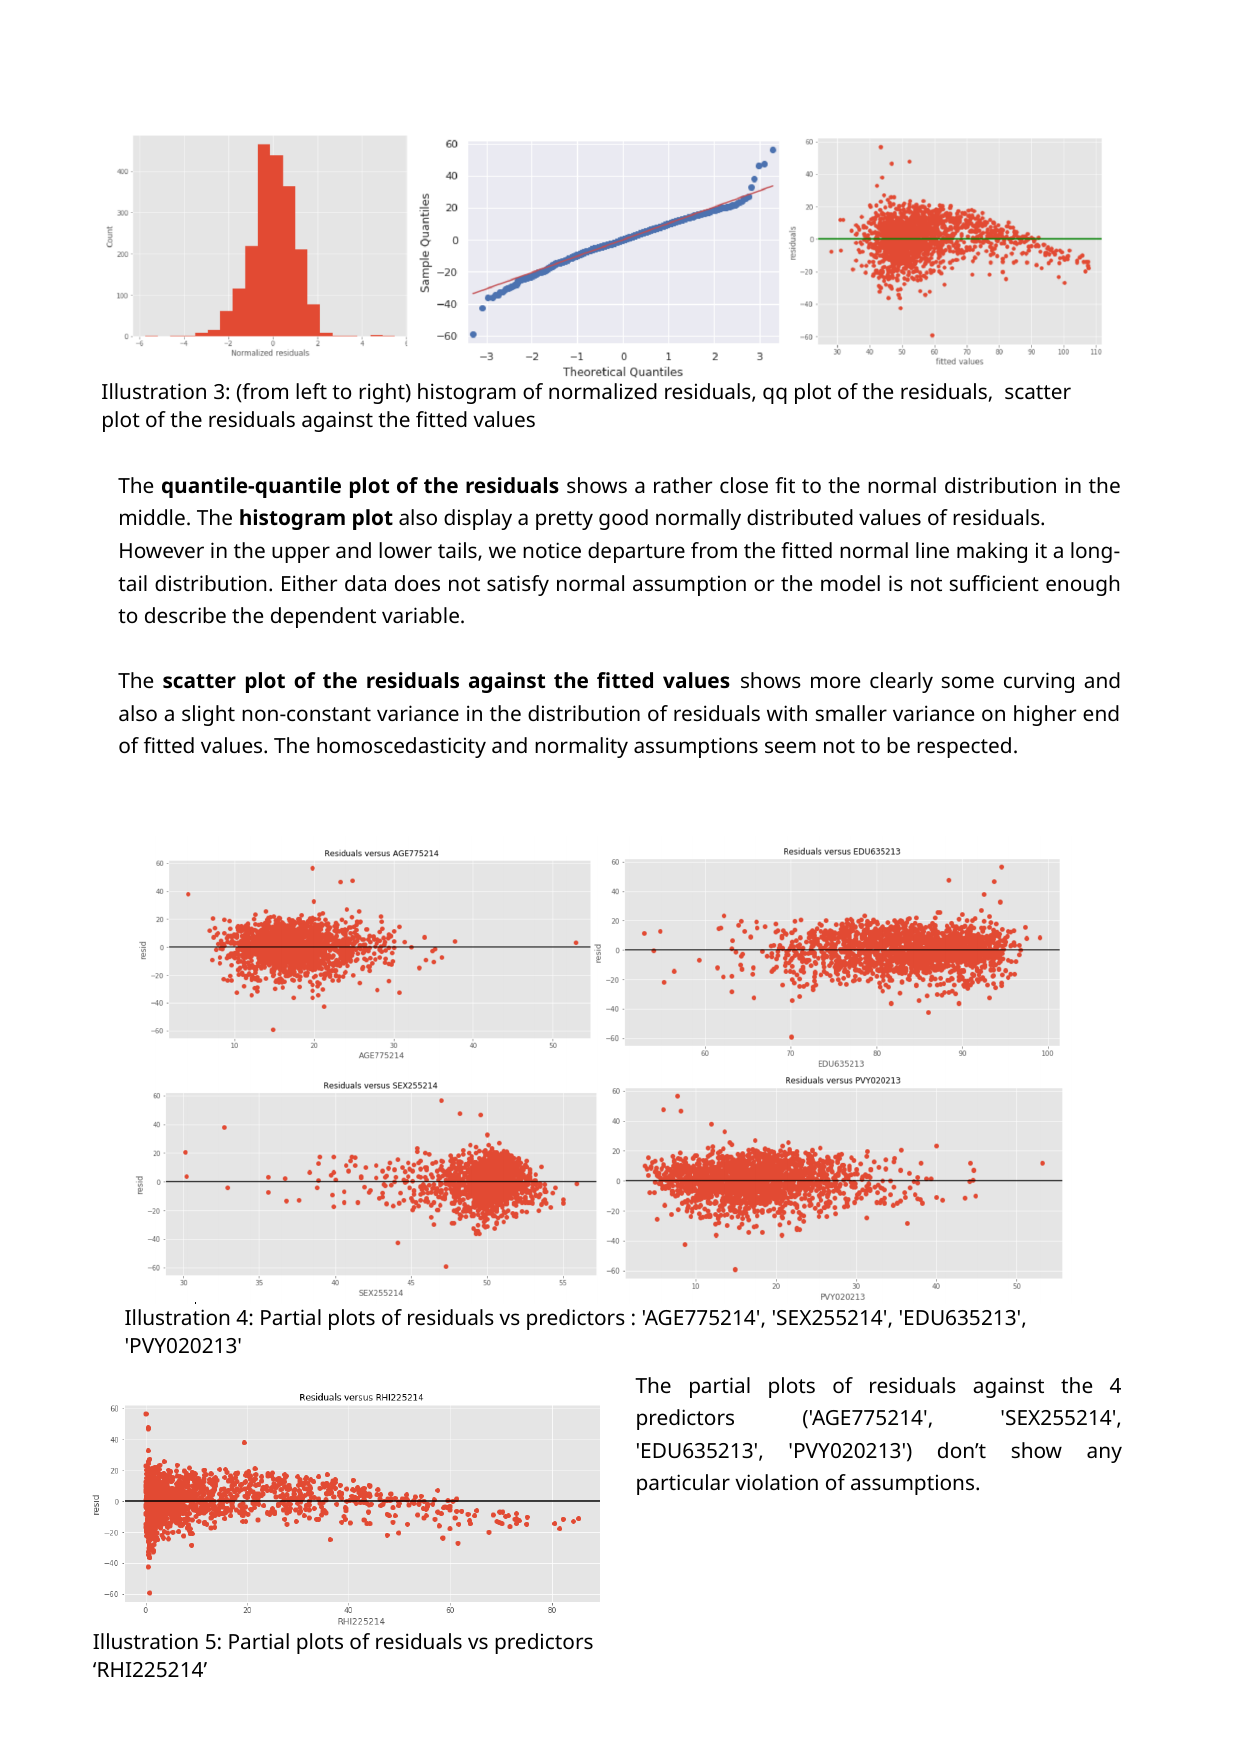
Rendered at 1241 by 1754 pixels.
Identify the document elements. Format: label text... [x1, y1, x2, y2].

text The quantile-quantile plot of the residuals shows a rather close fit to the normal distribution in the middle. The histogram plot also display a pretty good normally distributed values of residuals. [118, 471, 1122, 532]
text However in the upper and lower tails, we notice departure from the fitted normal line making it a long-tail distribution. Either data does not satisfy normal assumption or the model is not sufficient enough to describe the dependent variable. [118, 536, 1122, 630]
text The partial plots of residuals against the 4 predictors ('AGE775214', 'SEX255214', 'EDU635213', 'PVY020213') don’t show any particular violation of assumptions. [118, 797, 1122, 1497]
text Illustration 3: (from left to right) histogram of normalized residuals, qq plot of the residuals, scatter plot of the residuals against the fitted values [101, 378, 1105, 434]
text Illustration 5: Partial plots of residuals vs predictors ‘RHI225214’ [93, 1627, 605, 1684]
picture [92, 1380, 606, 1627]
picture [124, 836, 1072, 1304]
text Illustration 4: Partial plots of residuals vs predictors : 'AGE775214', 'SEX255214', 'EDU635213', 'PVY020213' [124, 836, 1091, 1360]
picture [101, 132, 1106, 378]
text The scatter plot of the residuals against the fitted values shows more clearly some curving and also a slight non-constant variance in the distribution of residuals with smaller variance on higher end of fitted values. The homoscedasticity and normality assumptions seem not to be respected. [118, 666, 1122, 760]
